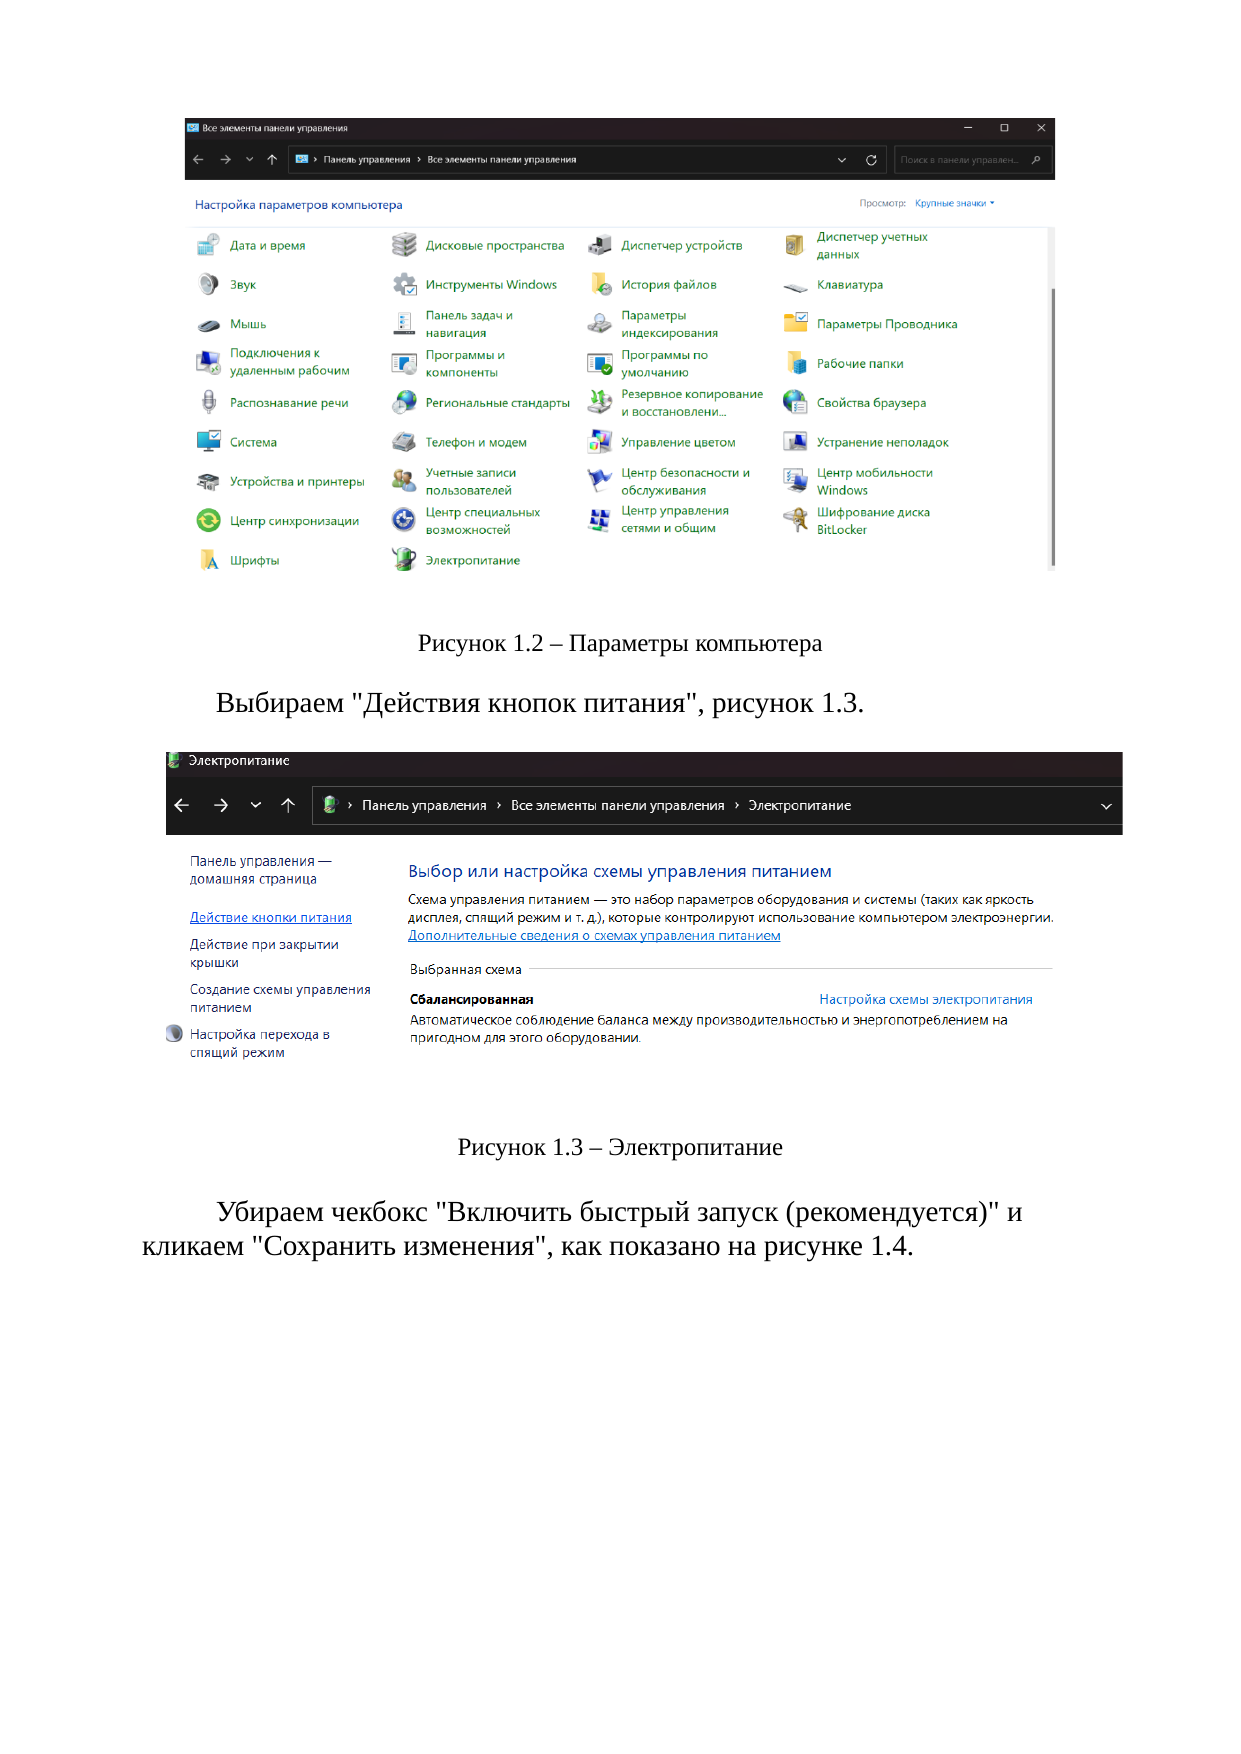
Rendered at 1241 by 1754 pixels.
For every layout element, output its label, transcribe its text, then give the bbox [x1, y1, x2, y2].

picture [184, 118, 1056, 571]
text Рисунок 1.3 – Электропитание [142, 1132, 1098, 1161]
text Убираем чекбокс "Включить быстрый запуск (рекомендуется)" и кликаем "Сохранить изменения", как показано на рисунке 1.4. [142, 1194, 1098, 1261]
text Выбираем "Действия кнопок питания", рисунок 1.3. [142, 686, 1098, 719]
picture [166, 752, 1123, 1103]
text Рисунок 1.2 – Параметры компьютера [142, 628, 1098, 657]
